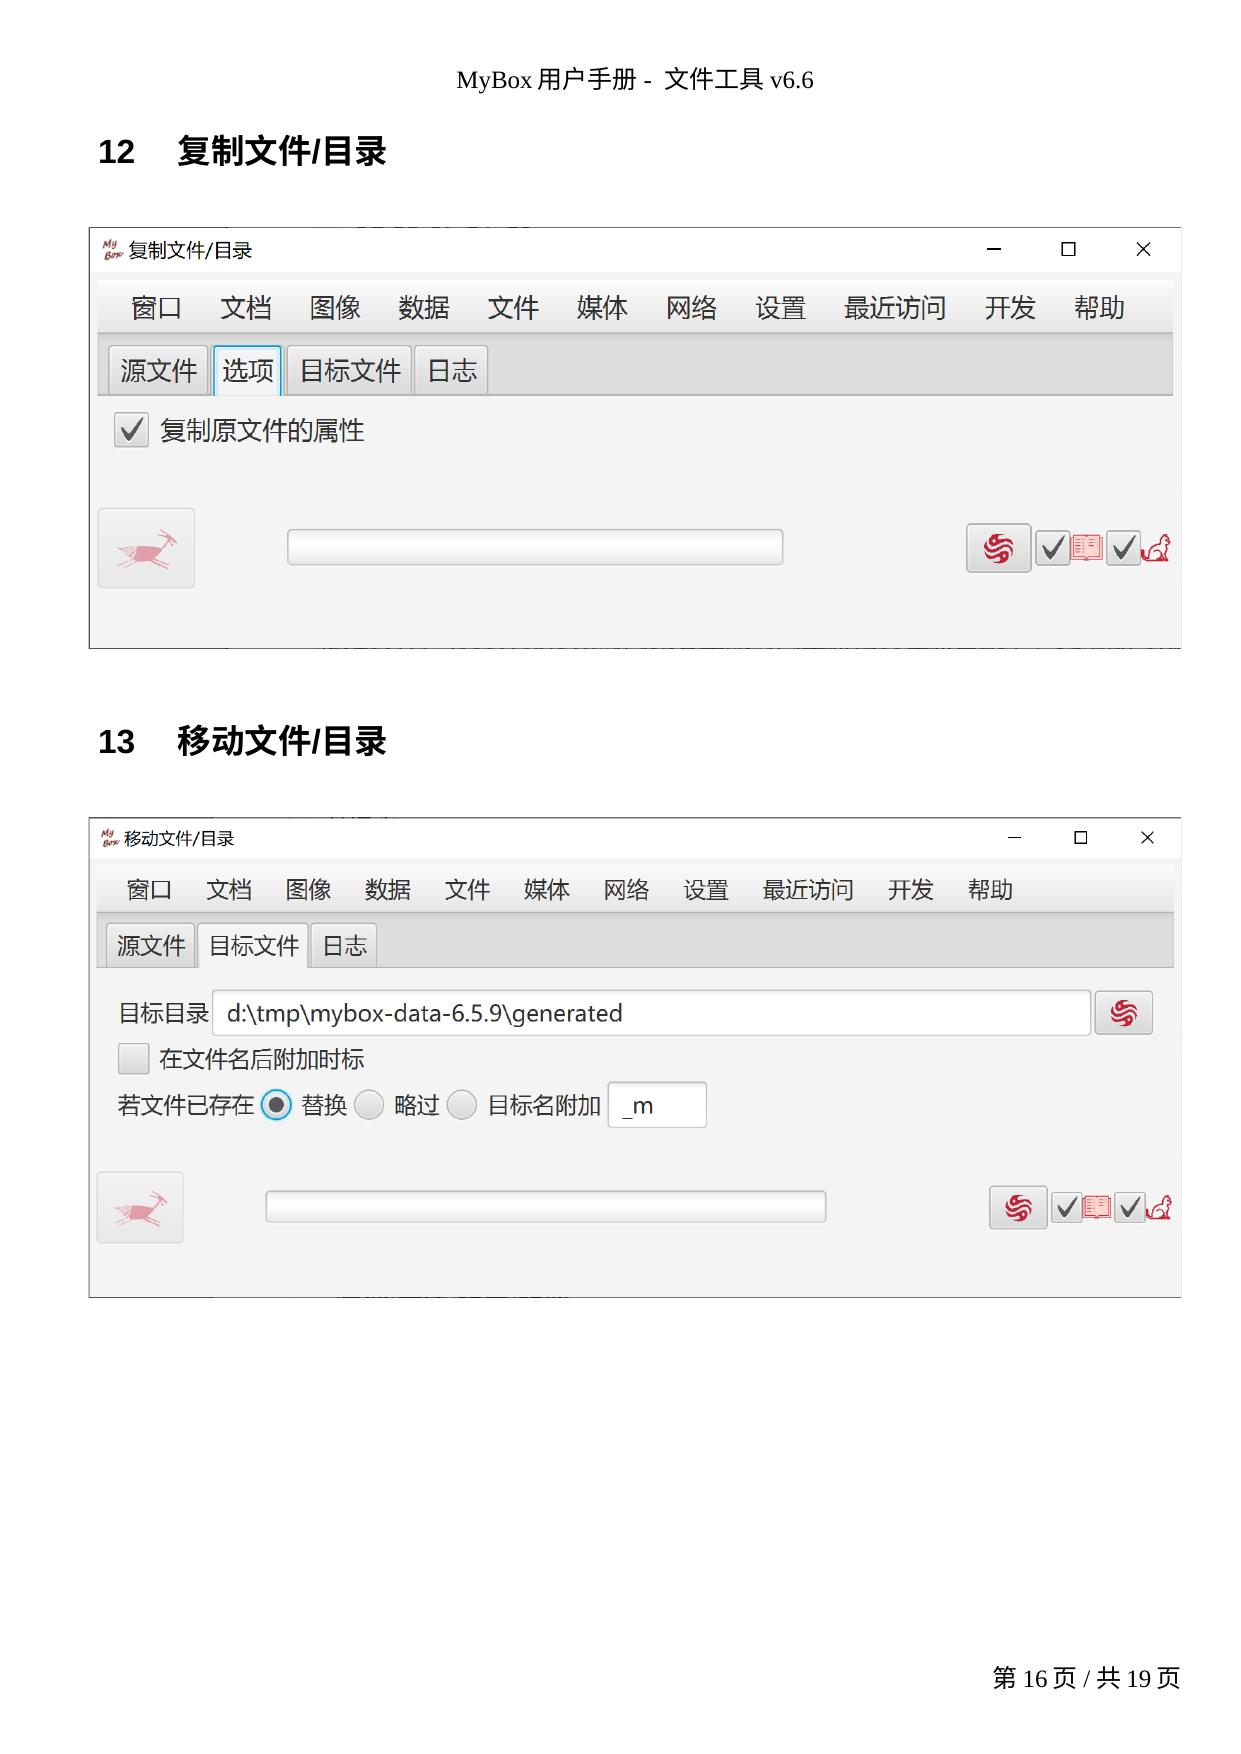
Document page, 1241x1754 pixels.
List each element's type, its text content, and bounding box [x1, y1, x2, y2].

picture [88, 817, 1182, 1298]
subtitle 移动文件/目录 [88, 715, 1181, 763]
picture [88, 227, 1182, 649]
subtitle 复制文件/目录 [88, 125, 1181, 173]
